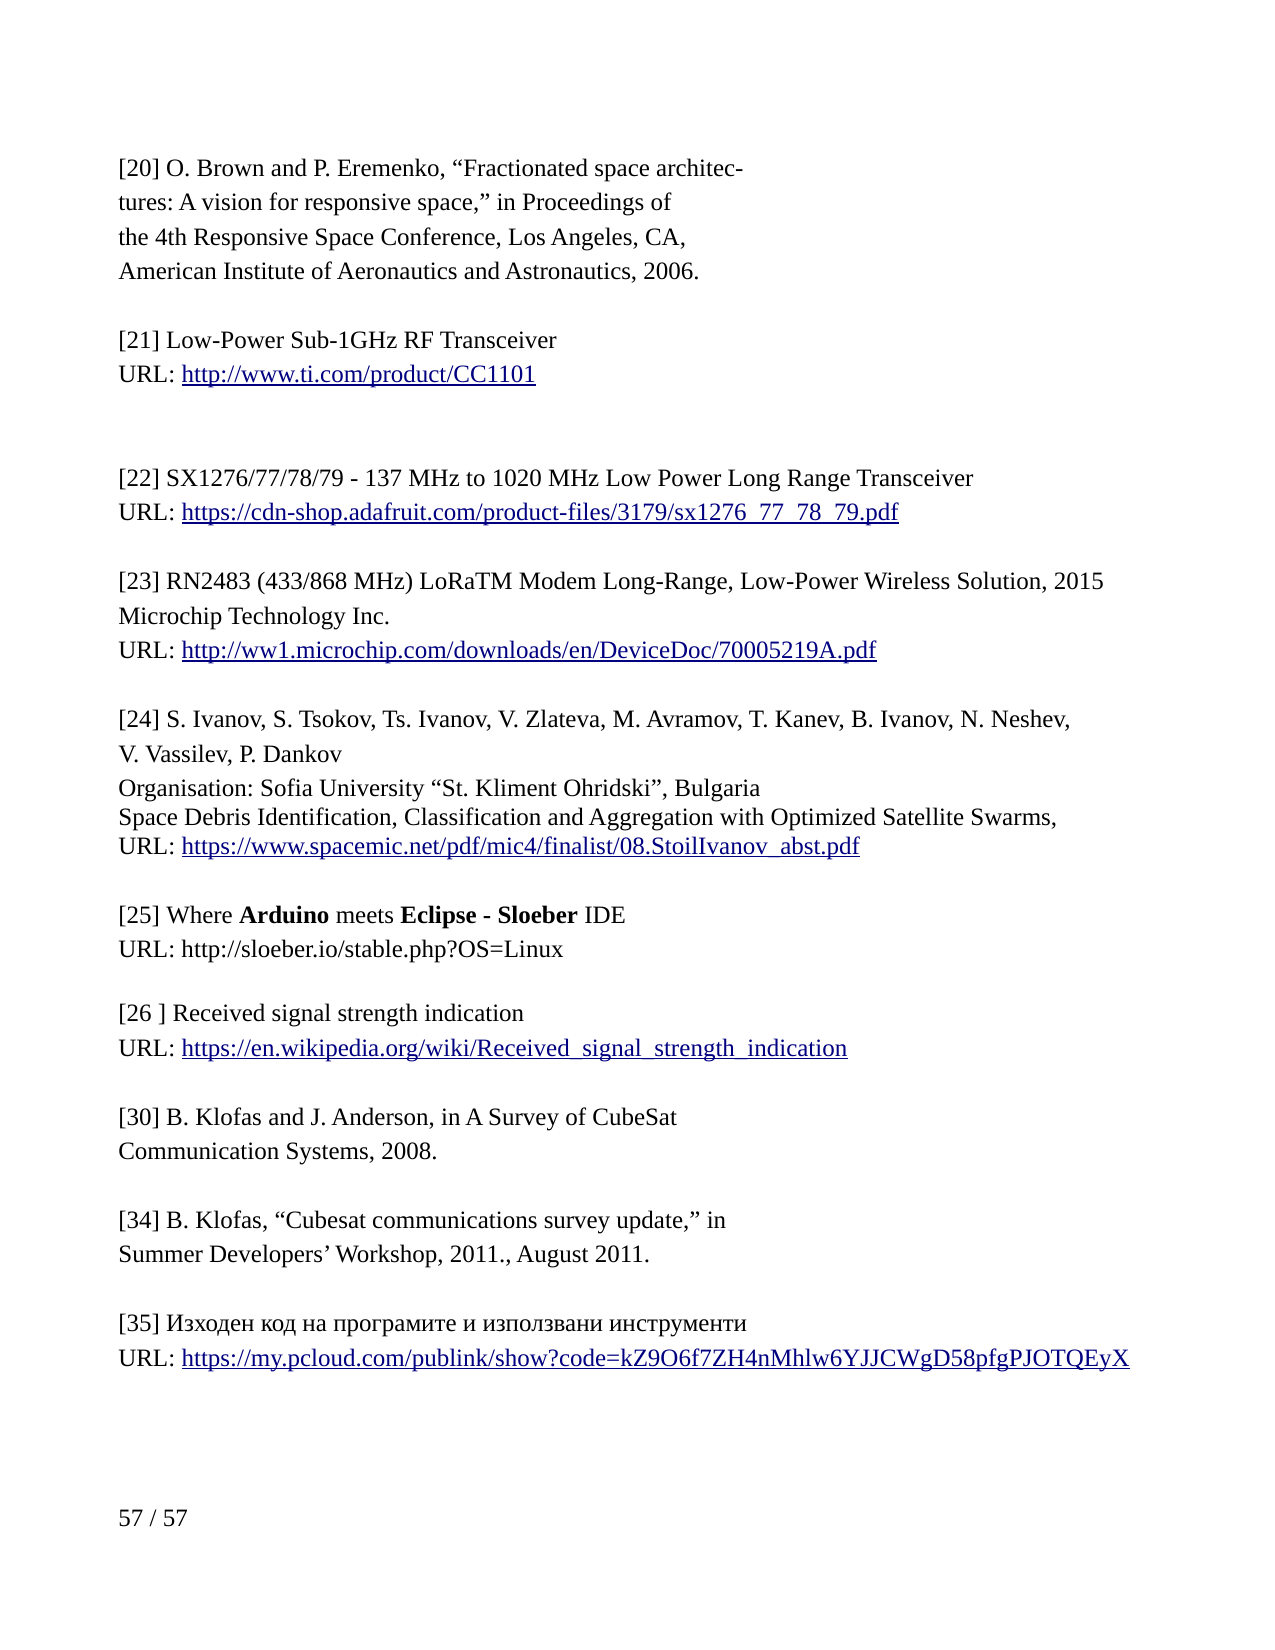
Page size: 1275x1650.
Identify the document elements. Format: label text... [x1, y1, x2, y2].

text [21] Low-Power Sub-1GHz RF Transceiver [118, 325, 1157, 354]
text V. Vassilev, P. Dankov [118, 739, 1157, 767]
text [26 ] Received signal strength indication [118, 998, 1157, 1027]
text [25] Where Arduino meets Eclipse - Sloeber IDE [118, 900, 1157, 928]
text [34] B. Klofas, “Cubesat communications survey update,” in [118, 1205, 1157, 1234]
text URL: https://www.spacemic.net/pdf/mic4/finalist/08.StoilIvanov_abst.pdf [118, 831, 1157, 859]
text Communication Systems, 2008. [118, 1136, 1157, 1165]
text URL: https://cdn-shop.adafruit.com/product-files/3179/sx1276_77_78_79.pdf [118, 497, 1157, 526]
text [30] B. Klofas and J. Anderson, in A Survey of CubeSat [118, 1102, 1157, 1130]
text URL: http://sloeber.io/stable.php?OS=Linux [118, 934, 1157, 963]
text Summer Developers’ Workshop, 2011., August 2011. [118, 1239, 1157, 1268]
text [23] RN2483 (433/868 MHz) LoRaTM Modem Long-Range, Low-Power Wireless Solution, 2015 Microchip Technology Inc. [118, 566, 1157, 629]
text the 4th Responsive Space Conference, Los Angeles, CA, [118, 222, 1157, 250]
text URL: http://ww1.microchip.com/downloads/en/DeviceDoc/70005219A.pdf [118, 635, 1157, 664]
text [22] SX1276/77/78/79 - 137 MHz to 1020 MHz Low Power Long Range Transceiver [118, 463, 1157, 492]
text tures: A vision for responsive space,” in Proceedings of [118, 187, 1157, 216]
text URL: https://my.pcloud.com/publink/show?code=kZ9O6f7ZH4nMhlw6YJJCWgD58pfgPJOTQEyX [118, 1343, 1157, 1372]
text URL: https://en.wikipedia.org/wiki/Received_signal_strength_indication [118, 1033, 1157, 1061]
text Space Debris Identification, Classification and Aggregation with Optimized Satellite Swarms, [118, 802, 1157, 831]
text [35] Изходен код на програмите и използвани инструменти [118, 1308, 1157, 1337]
text [24] S. Ivanov, S. Tsokov, Ts. Ivanov, V. Zlateva, M. Avramov, T. Kanev, B. Ivanov, N. Neshev, [118, 704, 1157, 733]
text URL: http://www.ti.com/product/CC1101 [118, 359, 1157, 388]
text [20] O. Brown and P. Eremenko, “Fractionated space architec- [118, 153, 1157, 181]
text Organisation: Sofia University “St. Kliment Ohridski”, Bulgaria [118, 773, 1157, 802]
text American Institute of Aeronautics and Astronautics, 2006. [118, 256, 1157, 285]
